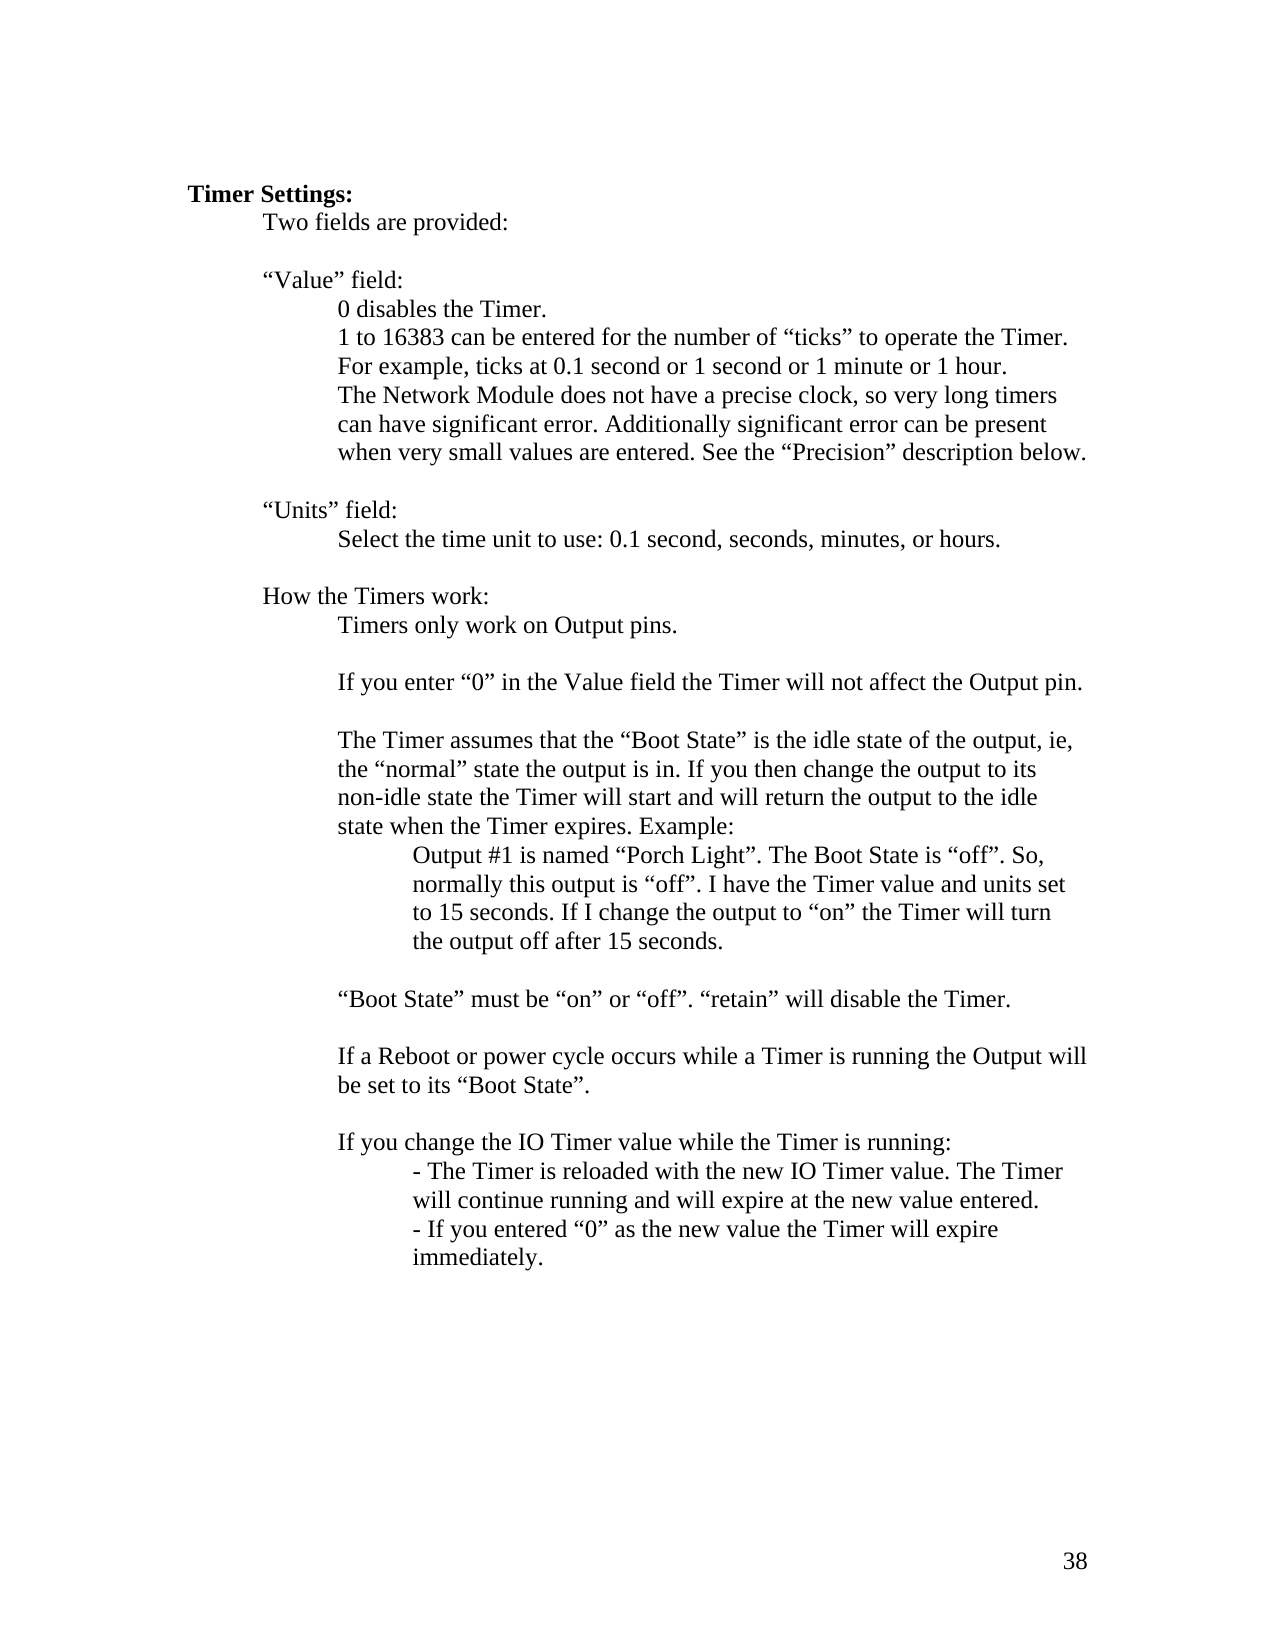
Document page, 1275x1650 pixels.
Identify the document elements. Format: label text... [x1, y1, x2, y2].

text The Timer assumes that the “Boot State” is the idle state of the output, ie, the “normal” state the output is in. If you then change the output to its non-idle state the Timer will start and will return the output to the idle state when the Timer expires. Example: [337, 725, 1087, 840]
text Timer Settings: [187, 179, 1087, 207]
text If you change the IO Timer value while the Timer is running: [337, 1127, 1087, 1156]
text “Boot State” must be “on” or “off”. “retain” will disable the Timer. [337, 984, 1087, 1012]
text - The Timer is reloaded with the new IO Timer value. The Timer will continue running and will expire at the new value entered. [412, 1156, 1087, 1214]
text - If you entered “0” as the new value the Timer will expire immediately. [412, 1214, 1087, 1271]
text “Value” field: [262, 265, 1087, 294]
text 0 disables the Timer. [337, 294, 1087, 322]
text “Units” field: [262, 495, 1087, 524]
text If a Reboot or power cycle occurs while a Timer is running the Output will be set to its “Boot State”. [337, 1041, 1087, 1099]
text If you enter “0” in the Value field the Timer will not affect the Output pin. [337, 667, 1087, 696]
text Output #1 is named “Porch Light”. The Boot State is “off”. So, normally this output is “off”. I have the Timer value and units set to 15 seconds. If I change the output to “on” the Timer will turn the output off after 15 seconds. [412, 840, 1087, 955]
text How the Timers work: [262, 581, 1087, 610]
text Select the time unit to use: 0.1 second, seconds, minutes, or hours. [337, 524, 1087, 552]
text Timers only work on Output pins. [337, 610, 1087, 639]
text 1 to 16383 can be entered for the number of “ticks” to operate the Timer. For example, ticks at 0.1 second or 1 second or 1 minute or 1 hour. [337, 322, 1087, 380]
text The Network Module does not have a precise clock, so very long timers can have significant error. Additionally significant error can be present when very small values are entered. See the “Precision” description below. [337, 380, 1087, 466]
text Two fields are provided: [262, 207, 1087, 236]
